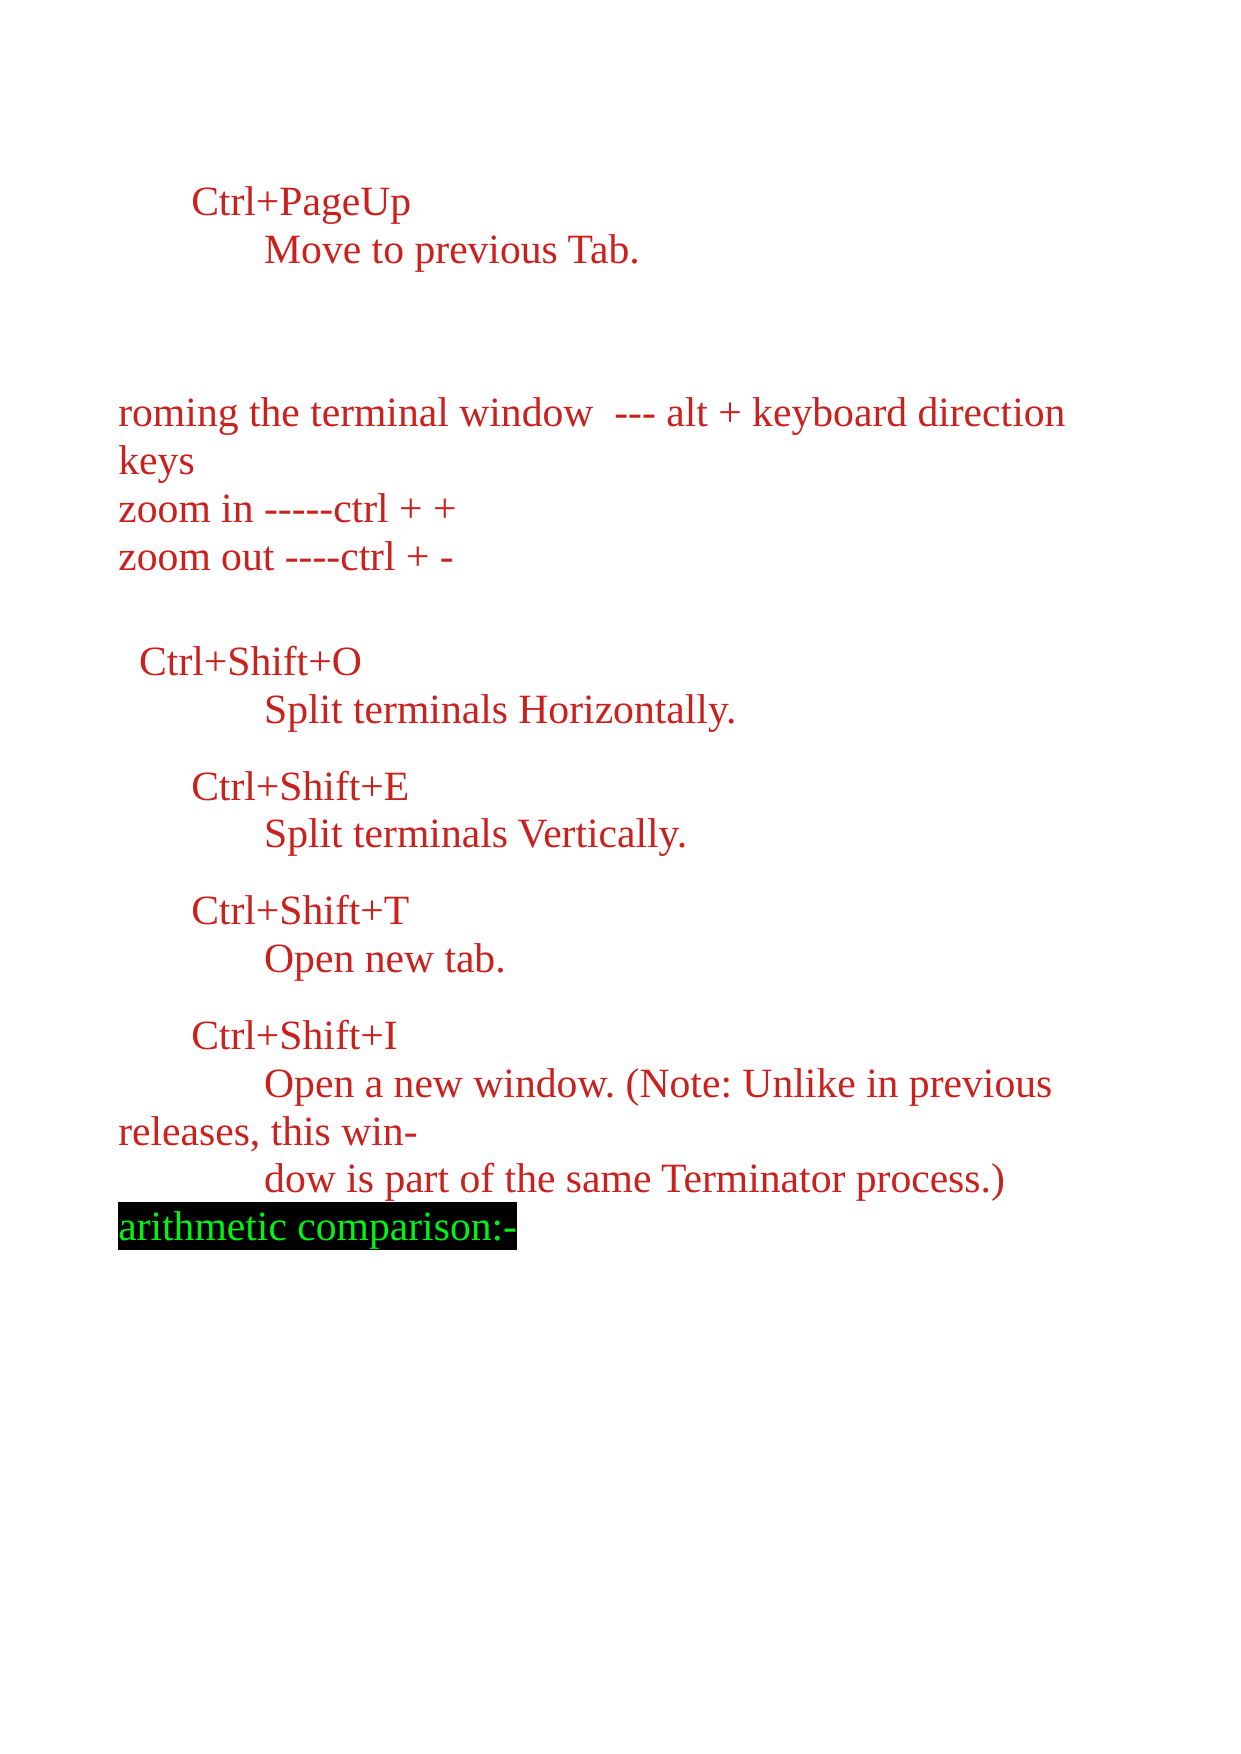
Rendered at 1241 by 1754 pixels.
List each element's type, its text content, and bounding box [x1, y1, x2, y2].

text Ctrl+Shift+I [118, 1010, 1122, 1058]
text Ctrl+PageUp [118, 176, 1122, 224]
text zoom in -----ctrl + + [118, 483, 1122, 531]
text dow is part of the same Terminator process.) [118, 1154, 1122, 1202]
text Ctrl+Shift+O [118, 636, 1122, 684]
text Ctrl+Shift+E [118, 761, 1122, 809]
text Open new tab. [118, 933, 1122, 981]
text Ctrl+Shift+T [118, 886, 1122, 933]
text roming the terminal window --- alt + keyboard direction keys [118, 387, 1122, 483]
text Split terminals Vertically. [118, 809, 1122, 857]
text arithmetic comparison:- [118, 1202, 1122, 1250]
text Open a new window. (Note: Unlike in previous releases, this win‐ [118, 1058, 1122, 1154]
text Move to previous Tab. [118, 224, 1122, 272]
text zoom out ----ctrl + - [118, 531, 1122, 579]
text Split terminals Horizontally. [118, 684, 1122, 732]
